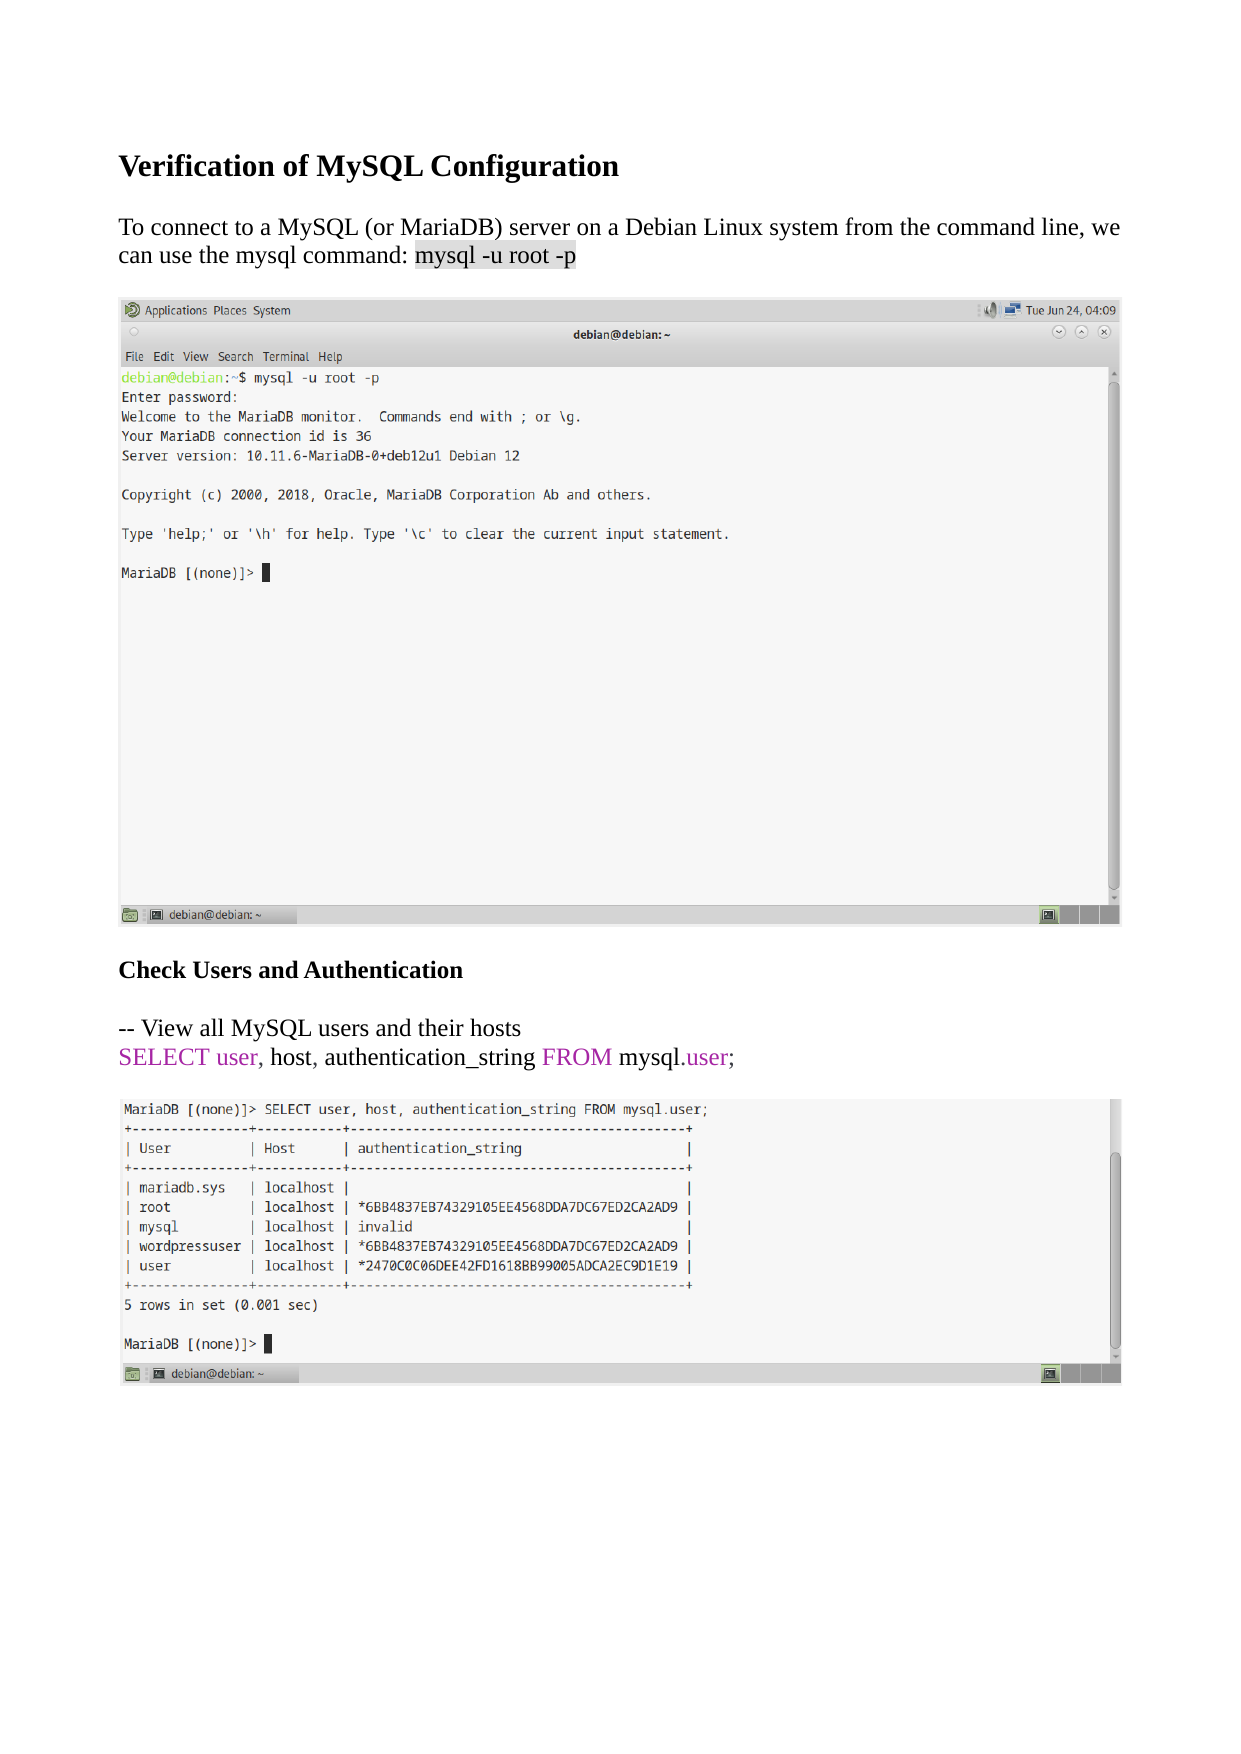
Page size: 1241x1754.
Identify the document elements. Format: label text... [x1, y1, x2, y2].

text To connect to a MySQL (or MariaDB) server on a Debian Linux system from the command line, we can use the mysql command: mysql -u root -p [118, 212, 1122, 269]
text -- View all MySQL users and their hosts [118, 1013, 1122, 1042]
picture [118, 297, 1123, 927]
text Verification of MySQL Configuration [118, 147, 1122, 183]
picture [118, 1099, 1123, 1389]
text Check Users and Authentication [118, 956, 1122, 984]
text SELECT user, host, authentication_string FROM mysql.user; [118, 1042, 1122, 1071]
